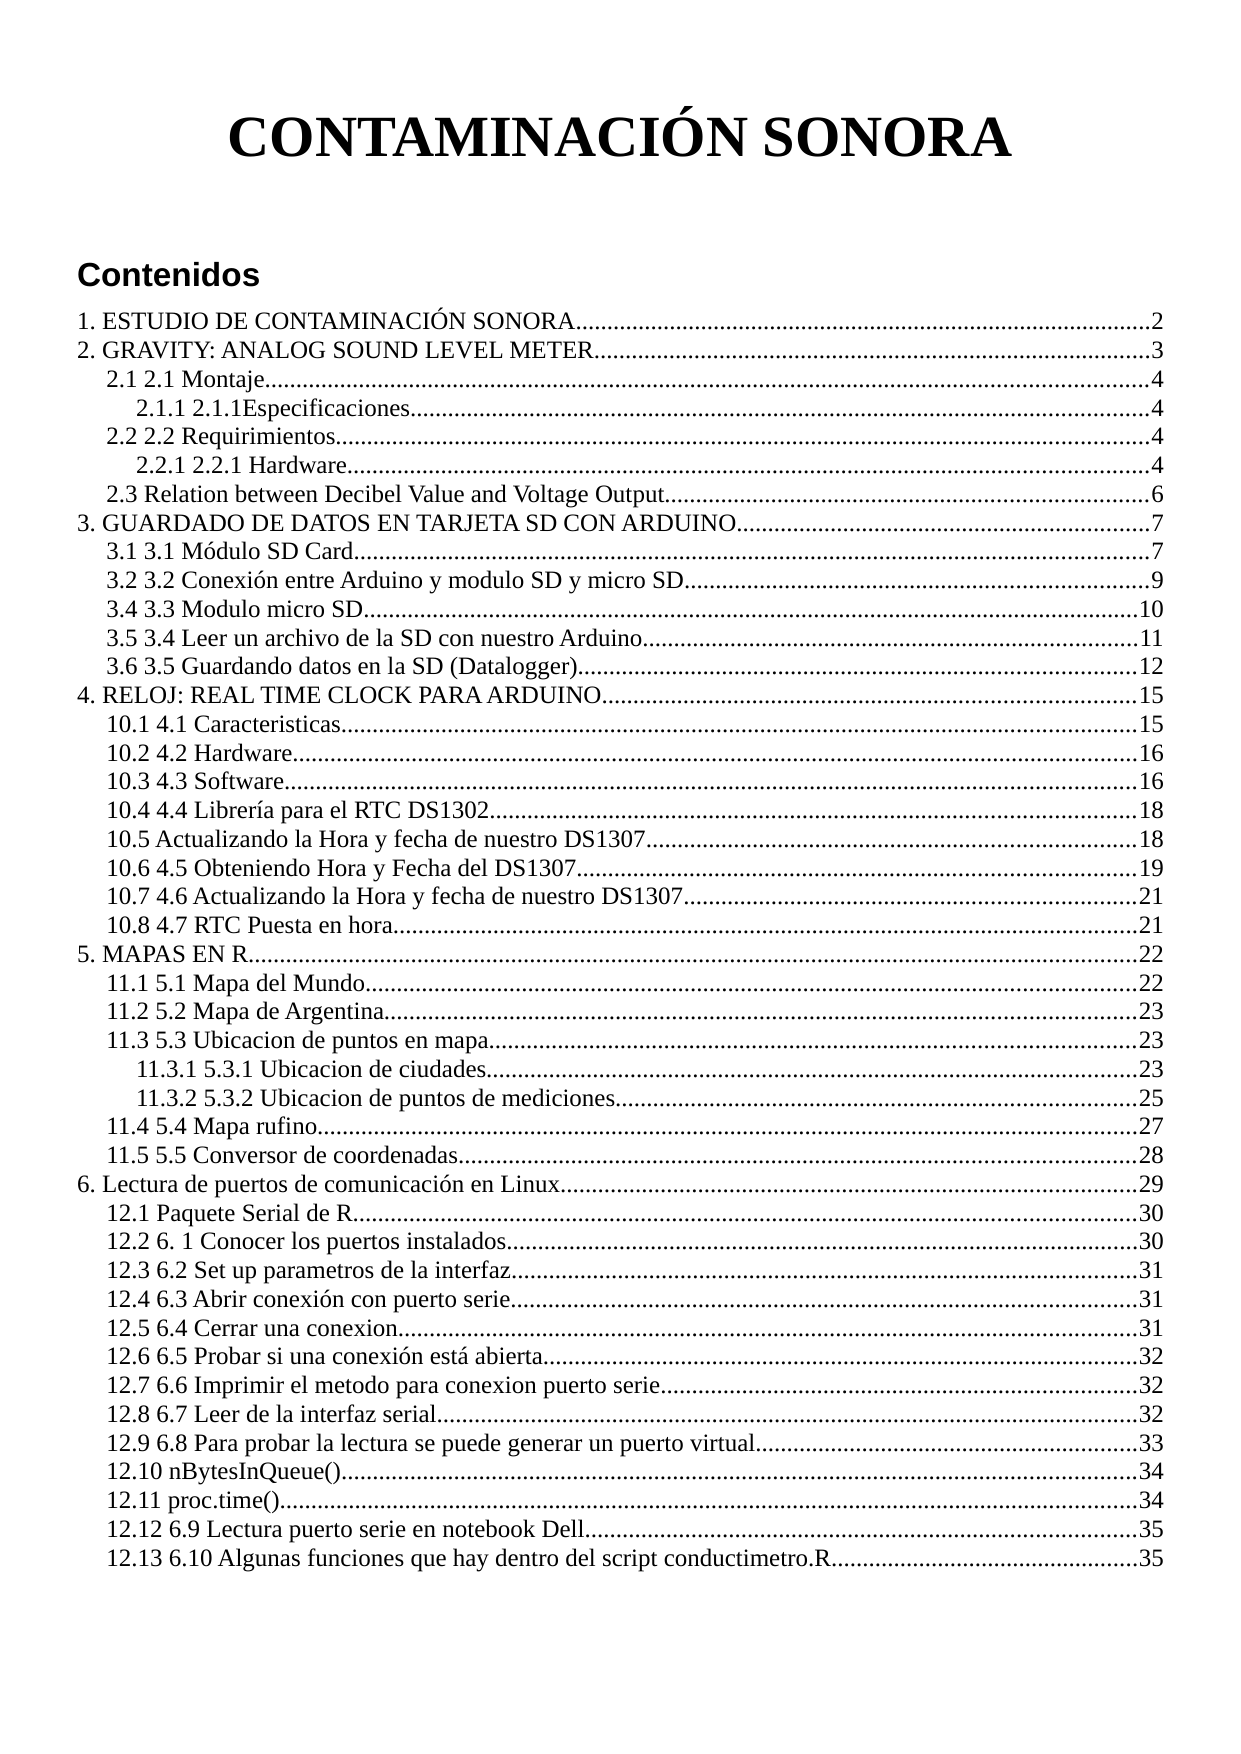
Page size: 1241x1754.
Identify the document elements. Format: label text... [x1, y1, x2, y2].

subtitle Contenidos [77, 255, 1163, 294]
text 11.3.2 5.3.2 Ubicacion de puntos de mediciones 25 [136, 1083, 1163, 1111]
text 12.7 6.6 Imprimir el metodo para conexion puerto serie 32 [106, 1370, 1163, 1399]
text 4. RELOJ: REAL TIME CLOCK PARA ARDUINO 15 [77, 680, 1163, 709]
text 12.13 6.10 Algunas funciones que hay dentro del script conductimetro.R 35 [106, 1543, 1163, 1571]
text 2. GRAVITY: ANALOG SOUND LEVEL METER 3 [77, 335, 1163, 364]
text 11.3.1 5.3.1 Ubicacion de ciudades 23 [136, 1054, 1163, 1083]
text 11.3 5.3 Ubicacion de puntos en mapa 23 [106, 1025, 1163, 1054]
text 12.6 6.5 Probar si una conexión está abierta 32 [106, 1341, 1163, 1370]
text 3.5 3.4 Leer un archivo de la SD con nuestro Arduino 11 [106, 623, 1163, 651]
text 3.6 3.5 Guardando datos en la SD (Datalogger) 12 [106, 651, 1163, 680]
text 2.1.1 2.1.1Especificaciones 4 [136, 393, 1163, 421]
text 12.10 nBytesInQueue() 34 [106, 1456, 1163, 1485]
text 2.1 2.1 Montaje 4 [106, 364, 1163, 393]
text 12.9 6.8 Para probar la lectura se puede generar un puerto virtual 33 [106, 1428, 1163, 1456]
text 11.4 5.4 Mapa rufino 27 [106, 1111, 1163, 1140]
text 12.1 Paquete Serial de R 30 [106, 1198, 1163, 1226]
text 2.2 2.2 Requirimientos 4 [106, 421, 1163, 450]
text 3. GUARDADO DE DATOS EN TARJETA SD CON ARDUINO 7 [77, 508, 1163, 536]
text 2.3 Relation between Decibel Value and Voltage Output 6 [106, 479, 1163, 508]
text 2.2.1 2.2.1 Hardware 4 [136, 450, 1163, 479]
text 12.8 6.7 Leer de la interfaz serial 32 [106, 1399, 1163, 1428]
text 3.1 3.1 Módulo SD Card 7 [106, 536, 1163, 565]
text 10.5 Actualizando la Hora y fecha de nuestro DS1307 18 [106, 824, 1163, 853]
text 12.12 6.9 Lectura puerto serie en notebook Dell 35 [106, 1514, 1163, 1543]
text 10.3 4.3 Software 16 [106, 766, 1163, 795]
text 11.2 5.2 Mapa de Argentina 23 [106, 996, 1163, 1025]
text 12.11 proc.time() 34 [106, 1485, 1163, 1514]
text 10.8 4.7 RTC Puesta en hora 21 [106, 910, 1163, 939]
text 12.4 6.3 Abrir conexión con puerto serie 31 [106, 1284, 1163, 1313]
text 12.2 6. 1 Conocer los puertos instalados 30 [106, 1226, 1163, 1255]
text 6. Lectura de puertos de comunicación en Linux 29 [77, 1169, 1163, 1198]
title CONTAMINACIÓN SONORA [77, 102, 1163, 169]
text 10.7 4.6 Actualizando la Hora y fecha de nuestro DS1307 21 [106, 881, 1163, 910]
text 10.4 4.4 Librería para el RTC DS1302 18 [106, 795, 1163, 824]
text 12.5 6.4 Cerrar una conexion 31 [106, 1313, 1163, 1341]
text 10.2 4.2 Hardware 16 [106, 738, 1163, 766]
text 10.1 4.1 Caracteristicas 15 [106, 709, 1163, 738]
text 10.6 4.5 Obteniendo Hora y Fecha del DS1307 19 [106, 853, 1163, 881]
text 3.4 3.3 Modulo micro SD 10 [106, 594, 1163, 623]
text 5. MAPAS EN R 22 [77, 939, 1163, 968]
text 11.1 5.1 Mapa del Mundo 22 [106, 968, 1163, 996]
text 1. ESTUDIO DE CONTAMINACIÓN SONORA 2 [77, 306, 1163, 335]
text 11.5 5.5 Conversor de coordenadas 28 [106, 1140, 1163, 1169]
text 3.2 3.2 Conexión entre Arduino y modulo SD y micro SD 9 [106, 565, 1163, 594]
text 12.3 6.2 Set up parametros de la interfaz 31 [106, 1255, 1163, 1284]
